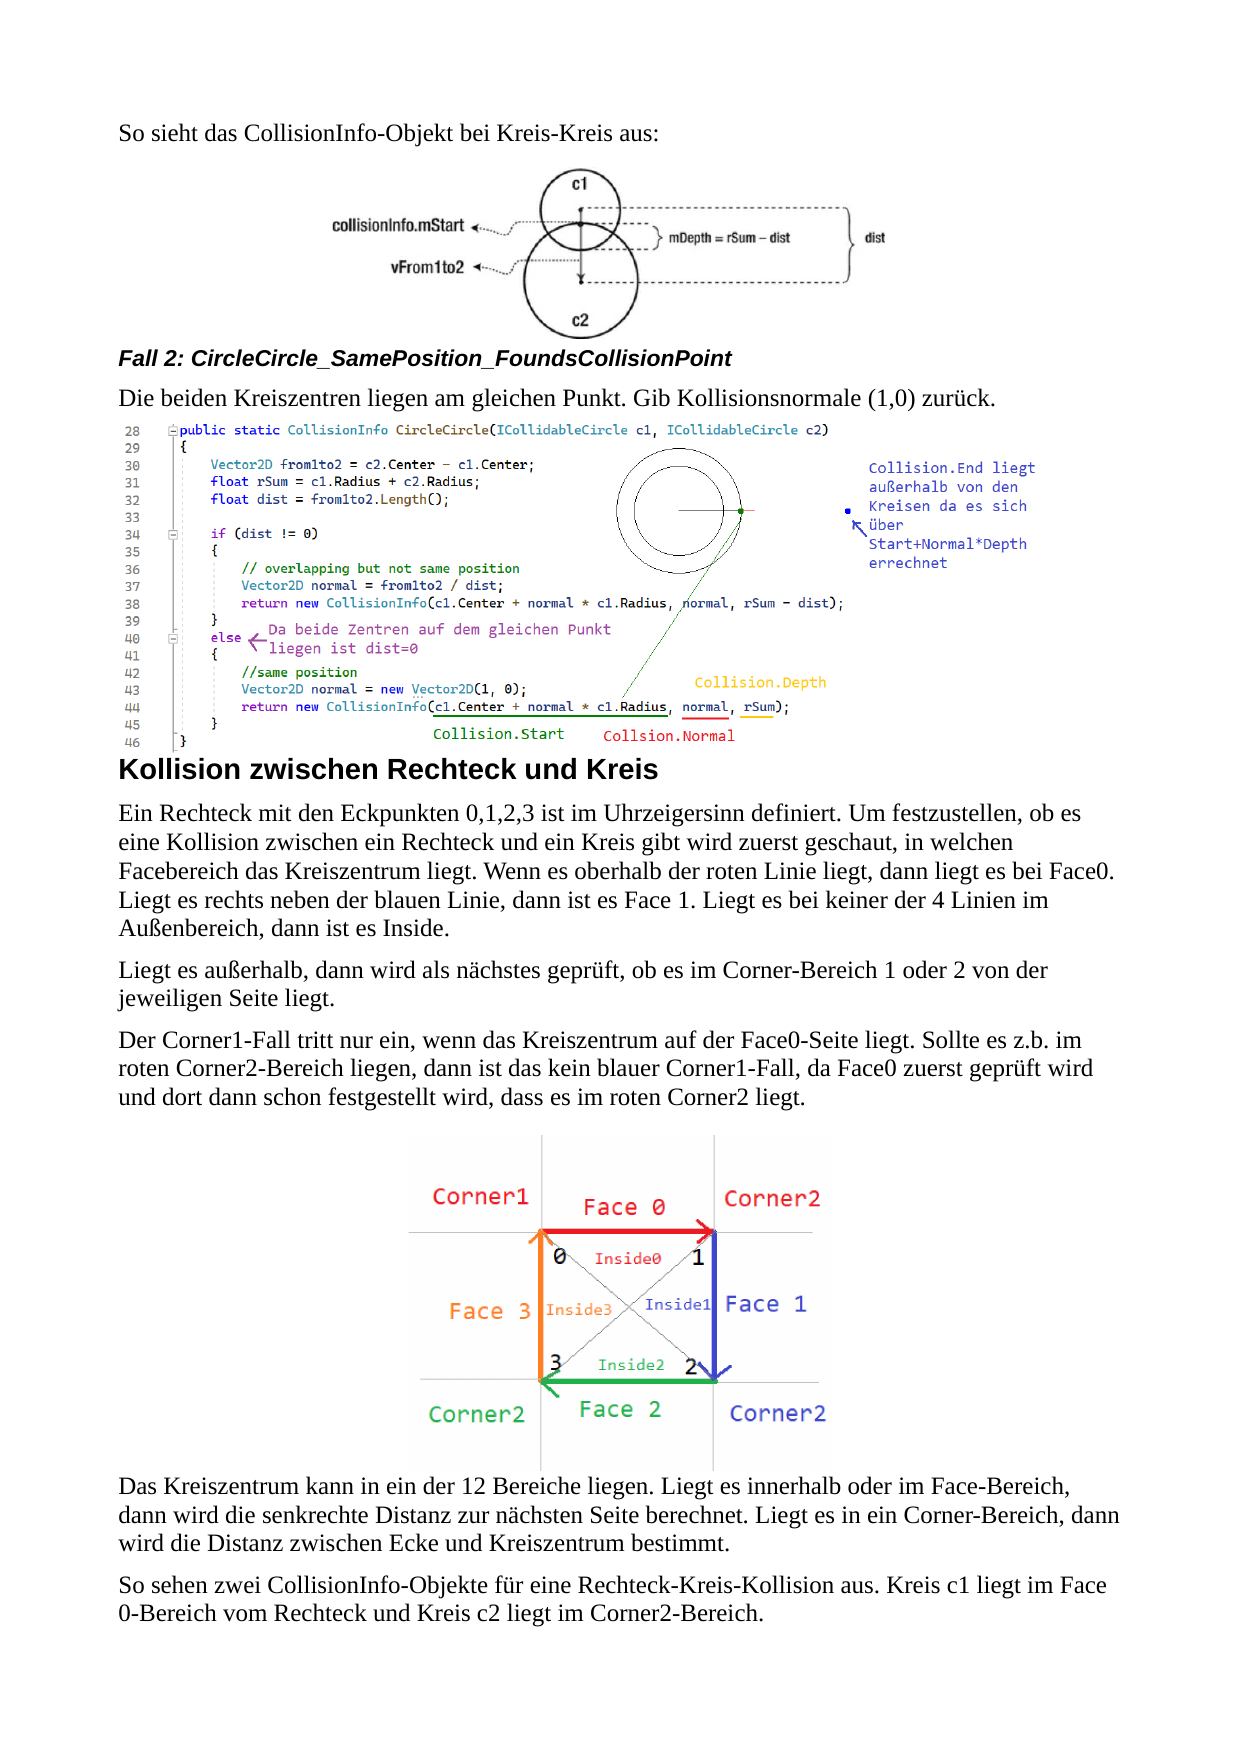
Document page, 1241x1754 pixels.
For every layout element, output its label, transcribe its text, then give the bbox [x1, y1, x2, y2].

subtitle Kollision zwischen Rechteck und Kreis [118, 449, 1122, 786]
text So sehen zwei CollisionInfo-Objekte für eine Rechteck-Kreis-Kollision aus. Kreis c1 liegt im Face 0-Bereich vom Rechteck und Kreis c2 liegt im Corner2-Bereich. [118, 1570, 1122, 1627]
text Der Corner1-Fall tritt nur ein, wenn das Kreiszentrum auf der Face0-Seite liegt. Sollte es z.b. im roten Corner2-Bereich liegen, dann ist das kein blauer Corner1-Fall, da Face0 zuerst geprüft wird und dort dann schon festgestellt wird, dass es im roten Corner2 liegt. [118, 1025, 1122, 1111]
text So sieht das CollisionInfo-Objekt bei Kreis-Kreis aus: [118, 118, 1122, 147]
text Ein Rechteck mit den Eckpunkten 0,1,2,3 ist im Uhrzeigersinn definiert. Um festzustellen, ob es eine Kollision zwischen ein Rechteck und ein Kreis gibt wird zuerst geschaut, in welchen Facebereich das Kreiszentrum liegt. Wenn es oberhalb der roten Linie liegt, dann liegt es bei Face0. Liegt es rechts neben der blauen Linie, dann ist es Face 1. Liegt es bei keiner der 4 Linien im Außenbereich, dann ist es Inside. [118, 798, 1122, 942]
picture [320, 158, 889, 345]
text Das Kreiszentrum kann in ein der 12 Bereiche liegen. Liegt es innerhalb oder im Face-Bereich, dann wird die senkrechte Distanz zur nächsten Seite berechnet. Liegt es in ein Corner-Bereich, dann wird die Distanz zwischen Ecke und Kreiszentrum bestimmt. [118, 1123, 1122, 1557]
subtitle Fall 2: CircleCircle_SamePosition_FoundsCollisionPoint [118, 184, 1122, 371]
text Die beiden Kreiszentren liegen am gleichen Punkt. Gib Kollisionsnormale (1,0) zurück. [118, 383, 1122, 412]
picture [408, 1135, 831, 1471]
text Liegt es außerhalb, dann wird als nächstes geprüft, ob es im Corner-Bereich 1 oder 2 von der jeweiligen Seite liegt. [118, 955, 1122, 1012]
picture [118, 424, 1040, 753]
